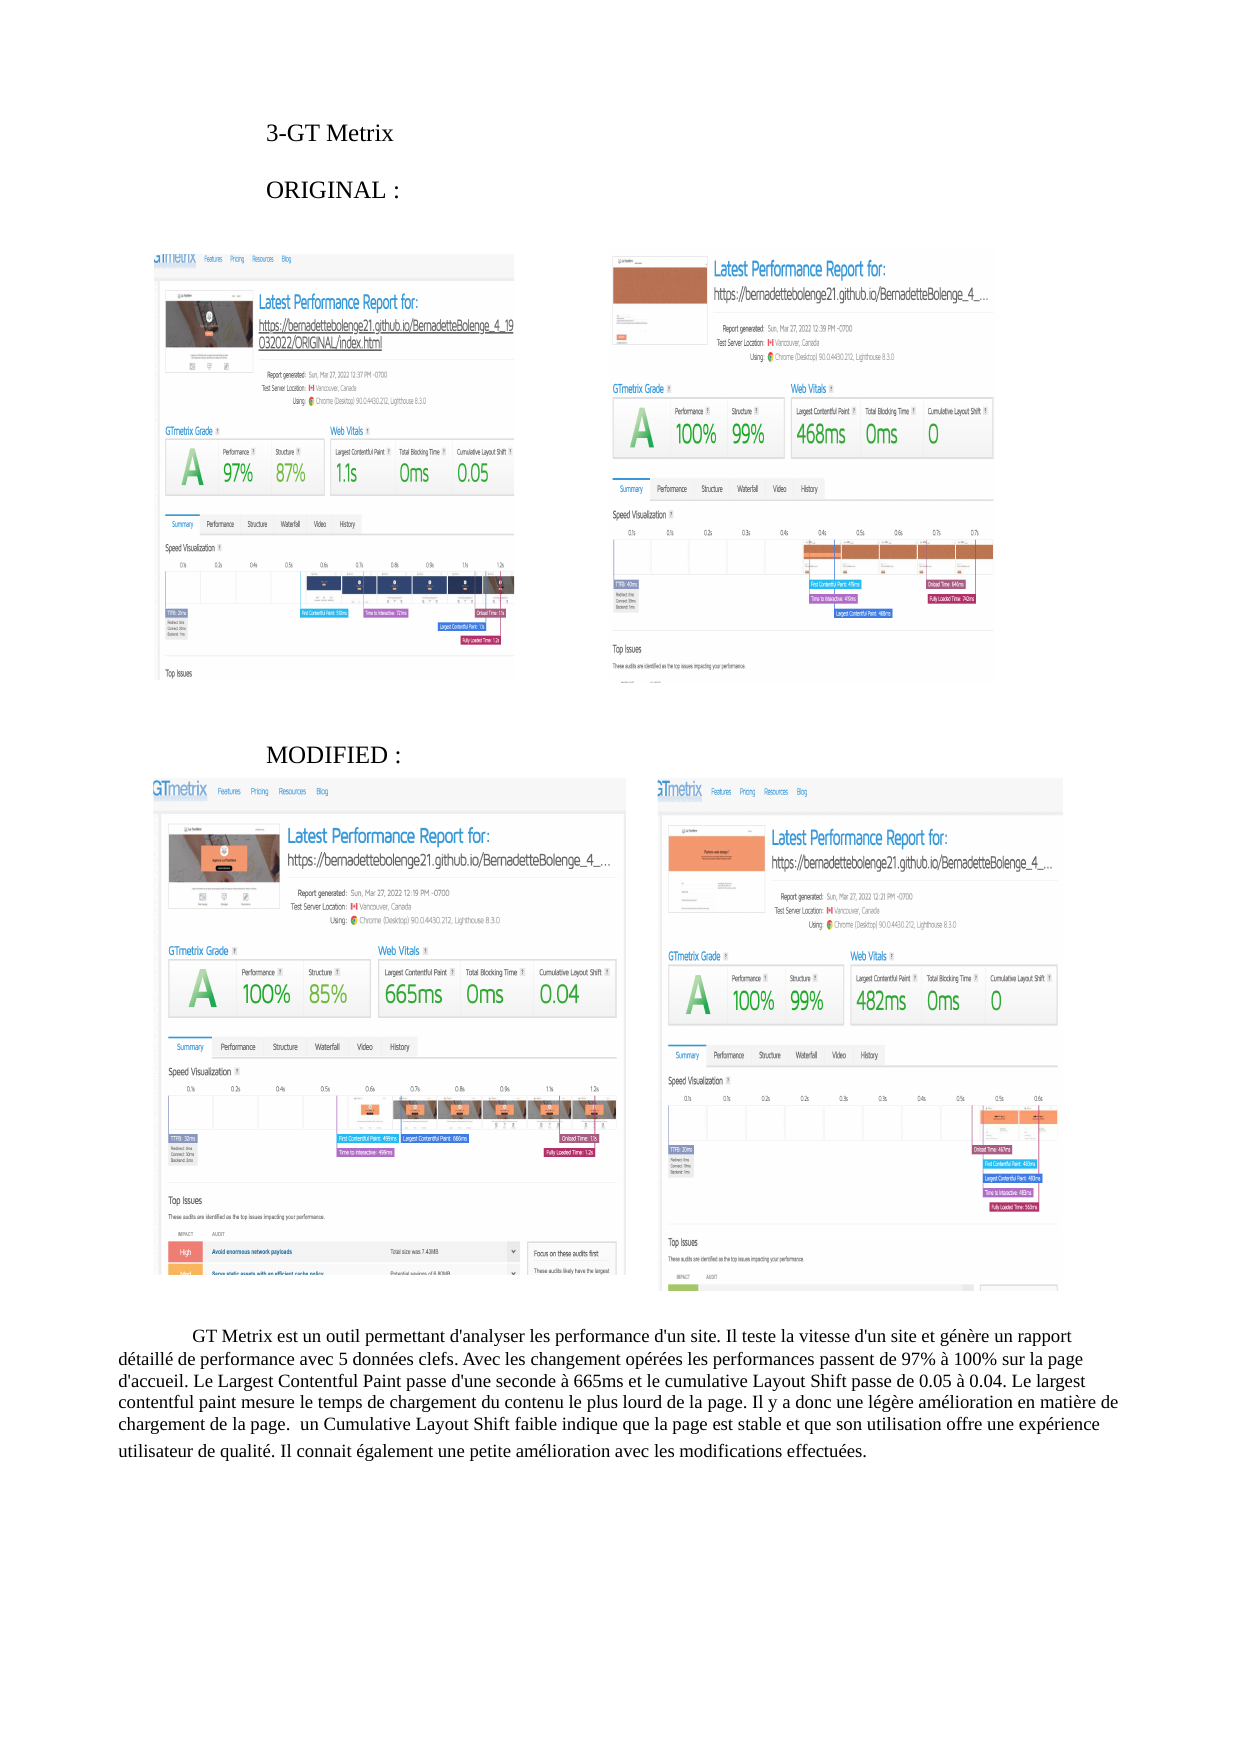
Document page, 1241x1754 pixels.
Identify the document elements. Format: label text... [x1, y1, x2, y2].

picture [657, 778, 1063, 1291]
text ORIGINAL : [118, 176, 1122, 204]
picture [609, 249, 997, 683]
text MODIFIED : [118, 740, 1122, 769]
picture [153, 778, 627, 1275]
text 3-GT Metrix [118, 118, 1122, 147]
text GT Metrix est un outil permettant d'analyser les performance d'un site. Il teste la vitesse d'un site et génère un rapport détaillé de performance avec 5 données clefs. Avec les changement opérées les performances passent de 97% à 100% sur la page d'accueil. Le Largest Contentful Paint passe d'une seconde à 665ms et le cumulative Layout Shift passe de 0.05 à 0.04. Le largest contentful paint mesure le temps de chargement du contenu le plus lourd de la page. Il y a donc une légère amélioration en matière de chargement de la page. un Cumulative Layout Shift faible indique que la page est stable et que son utilisation offre une expérience utilisateur de qualité. Il connait également une petite amélioration avec les modifications effectuées. [118, 1319, 1122, 1463]
picture [154, 254, 515, 680]
